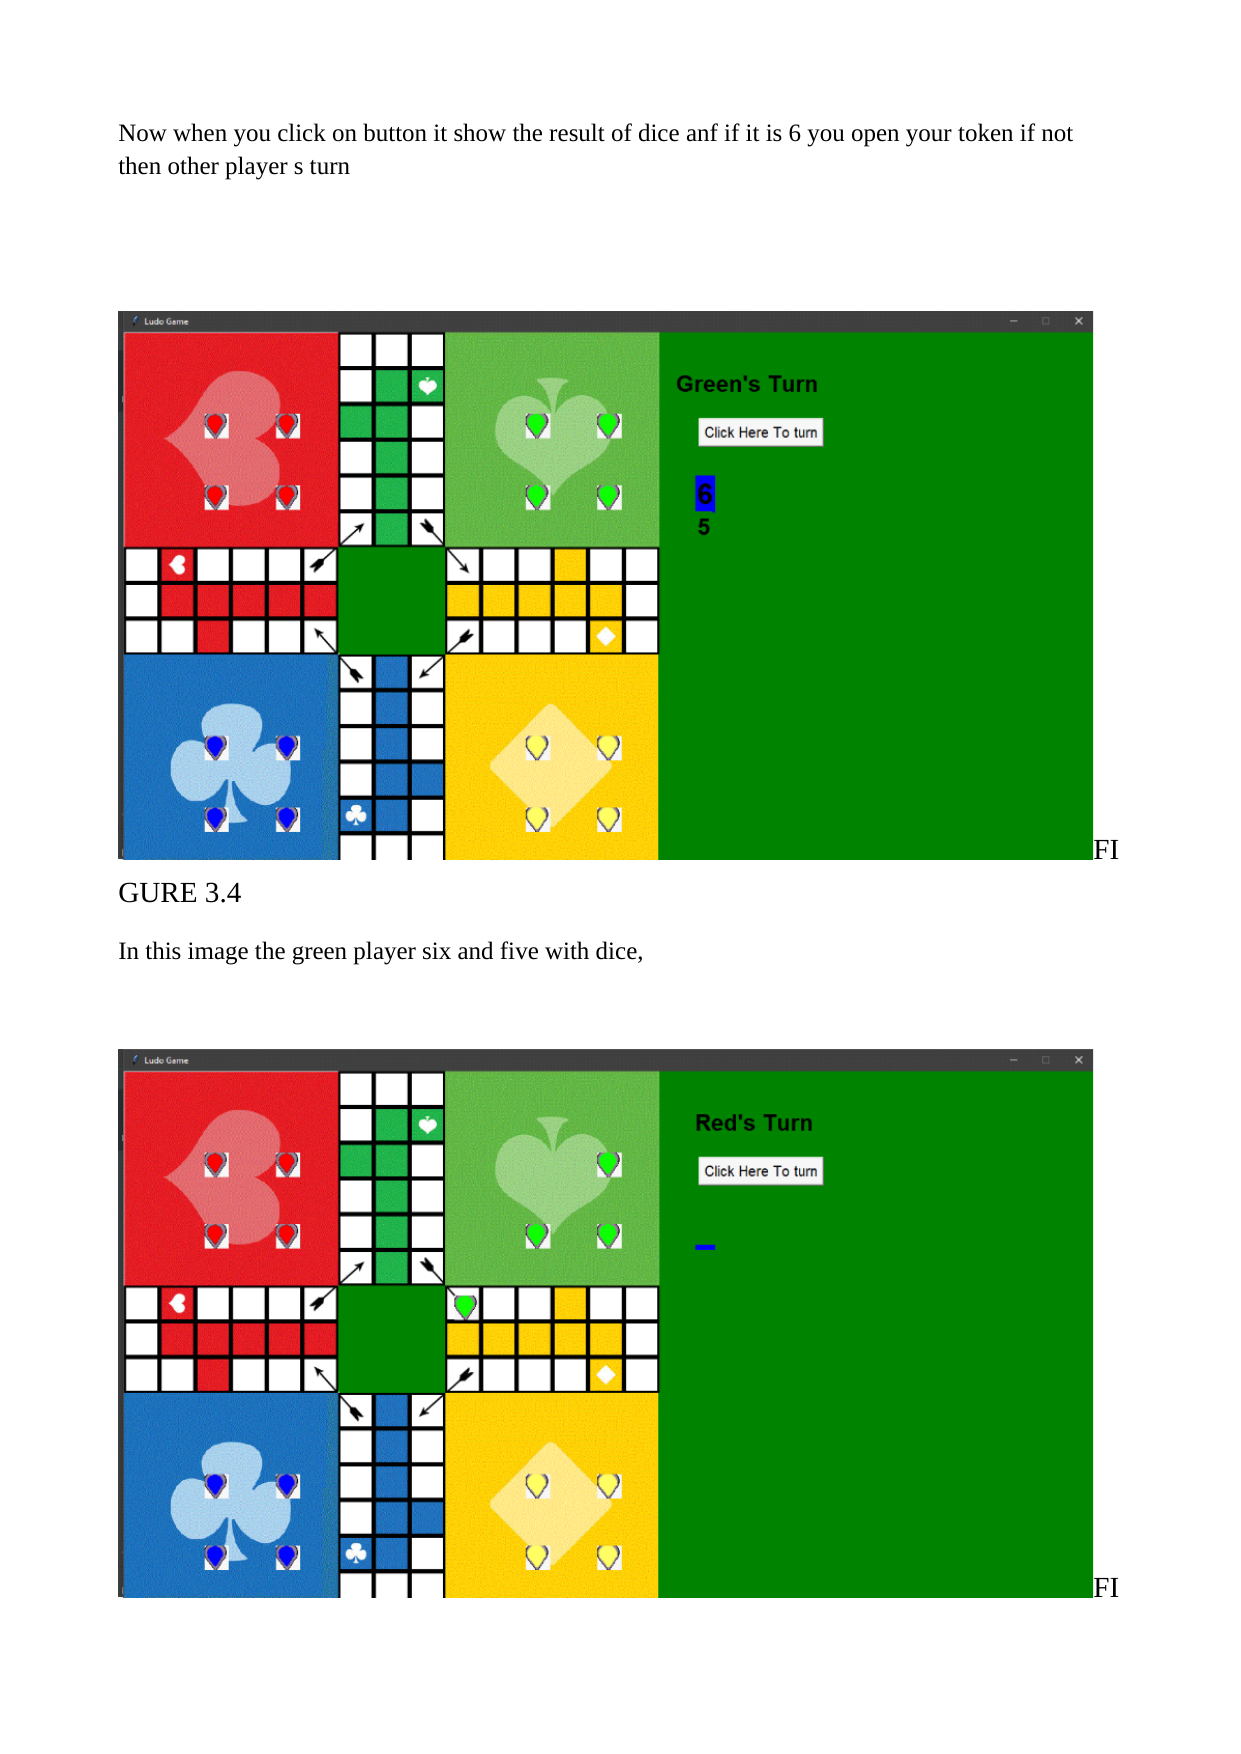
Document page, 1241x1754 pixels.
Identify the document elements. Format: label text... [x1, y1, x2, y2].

text FI [118, 1049, 1122, 1604]
text In this image the green player six and five with dice, [118, 936, 1122, 965]
text FIGURE 3.4 [118, 311, 1122, 910]
text Now when you click on button it show the result of dice anf if it is 6 you open your token if not then other player s turn [118, 118, 1122, 180]
